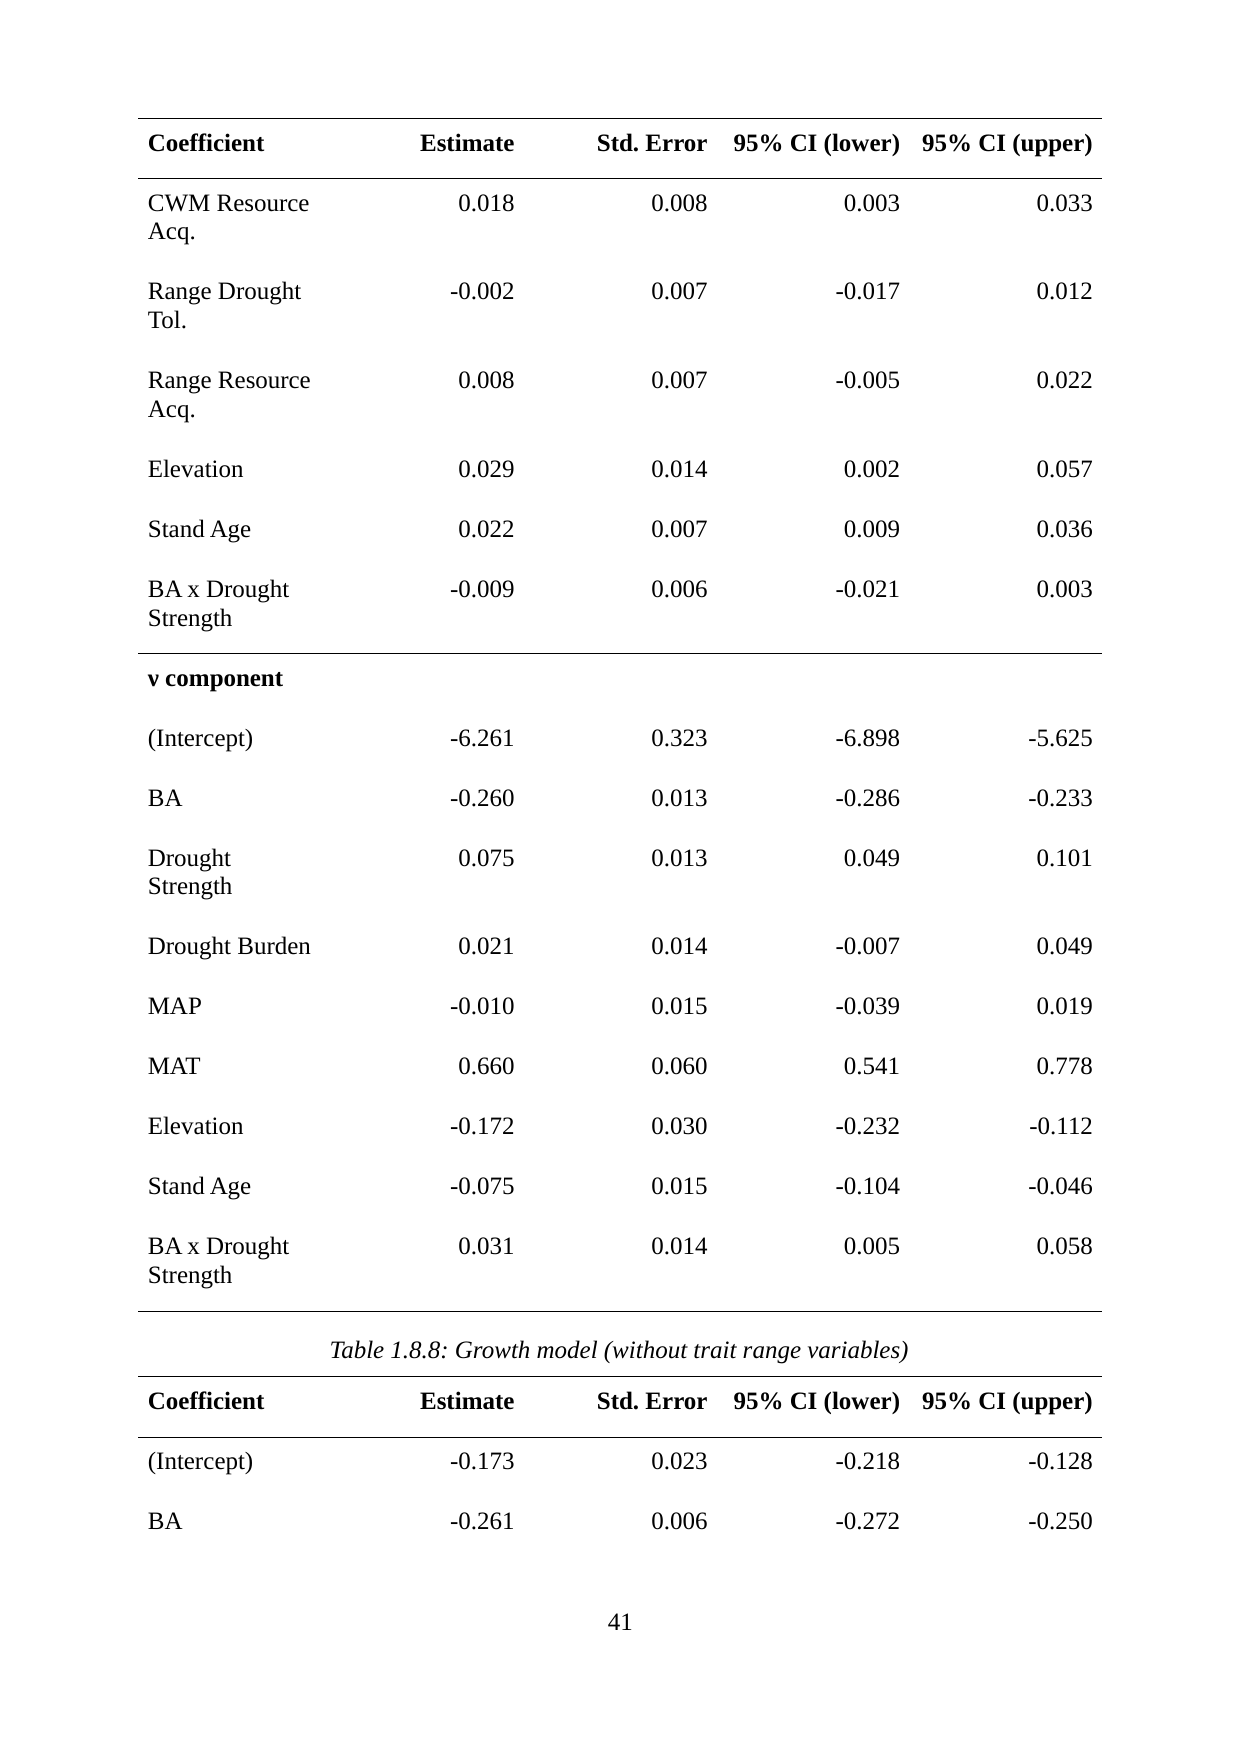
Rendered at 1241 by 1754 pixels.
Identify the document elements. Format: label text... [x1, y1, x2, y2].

table_header 95% CI (lower) [716, 119, 909, 178]
table_cell -0.005 [716, 356, 909, 444]
table_header 95% CI (lower) [716, 1377, 909, 1437]
table_cell -0.104 [716, 1162, 909, 1222]
table_cell Stand Age [138, 1162, 331, 1222]
table_cell CWM Resource Acq. [138, 179, 331, 267]
table_cell -0.232 [716, 1102, 909, 1162]
table_cell -0.007 [716, 922, 909, 982]
table_cell (Intercept) [138, 1438, 331, 1497]
table_header 95% CI (upper) [909, 1377, 1102, 1437]
table_cell -0.017 [716, 267, 909, 356]
table_cell 0.049 [716, 833, 909, 922]
table_cell -0.218 [716, 1438, 909, 1497]
table_cell MAT [138, 1042, 331, 1102]
table_cell -0.021 [716, 565, 909, 653]
table_cell -0.009 [331, 565, 524, 653]
table_cell -6.898 [716, 713, 909, 773]
table_cell BA [138, 1497, 331, 1557]
table_cell 0.029 [331, 445, 524, 504]
table_cell 0.660 [331, 1042, 524, 1102]
table_cell 0.003 [716, 179, 909, 267]
table_cell 0.015 [524, 982, 716, 1042]
table_cell 0.007 [524, 356, 716, 444]
table_cell Drought Burden [138, 922, 331, 982]
table_cell -6.261 [331, 713, 524, 773]
table_cell 0.005 [716, 1222, 909, 1311]
table_cell -0.286 [716, 773, 909, 833]
table_cell 0.023 [524, 1438, 716, 1497]
table_cell 0.014 [524, 445, 716, 504]
table_header Std. Error [524, 119, 716, 178]
table_cell -0.172 [331, 1102, 524, 1162]
table_cell [716, 654, 909, 713]
table_cell [909, 654, 1102, 713]
table_cell -0.250 [909, 1497, 1102, 1557]
table_cell 0.541 [716, 1042, 909, 1102]
table_cell BA [138, 773, 331, 833]
table_cell 0.002 [716, 445, 909, 504]
table_cell 0.022 [909, 356, 1102, 444]
table_cell ν component [138, 654, 331, 713]
table_cell 0.021 [331, 922, 524, 982]
table_cell 0.778 [909, 1042, 1102, 1102]
table_cell -0.046 [909, 1162, 1102, 1222]
table_cell -0.075 [331, 1162, 524, 1222]
table_cell Elevation [138, 445, 331, 504]
table_cell 0.019 [909, 982, 1102, 1042]
table_header 95% CI (upper) [909, 119, 1102, 178]
table_cell -0.261 [331, 1497, 524, 1557]
table_cell 0.057 [909, 445, 1102, 504]
table_cell -5.625 [909, 713, 1102, 773]
table_cell 0.058 [909, 1222, 1102, 1311]
table_cell -0.233 [909, 773, 1102, 833]
table_cell MAP [138, 982, 331, 1042]
table_cell 0.018 [331, 179, 524, 267]
table_cell -0.002 [331, 267, 524, 356]
table_cell 0.006 [524, 1497, 716, 1557]
table_cell 0.031 [331, 1222, 524, 1311]
table_cell 0.003 [909, 565, 1102, 653]
table_cell -0.010 [331, 982, 524, 1042]
table_cell 0.036 [909, 505, 1102, 564]
table_cell -0.128 [909, 1438, 1102, 1497]
table_cell BA x Drought Strength [138, 1222, 331, 1311]
table_cell 0.008 [524, 179, 716, 267]
table_cell 0.009 [716, 505, 909, 564]
table_cell 0.006 [524, 565, 716, 653]
table_cell Stand Age [138, 505, 331, 564]
table_cell (Intercept) [138, 713, 331, 773]
table_cell 0.030 [524, 1102, 716, 1162]
table_cell 0.008 [331, 356, 524, 444]
table_cell 0.022 [331, 505, 524, 564]
table_cell 0.013 [524, 773, 716, 833]
table_cell -0.112 [909, 1102, 1102, 1162]
table_cell 0.015 [524, 1162, 716, 1222]
table_cell [524, 654, 716, 713]
table_header Std. Error [524, 1377, 716, 1437]
table_cell 0.033 [909, 179, 1102, 267]
table_cell 0.014 [524, 922, 716, 982]
table_cell 0.101 [909, 833, 1102, 922]
table_cell 0.007 [524, 505, 716, 564]
table_cell [331, 654, 524, 713]
table_cell 0.014 [524, 1222, 716, 1311]
table_cell 0.323 [524, 713, 716, 773]
table_cell 0.060 [524, 1042, 716, 1102]
table_cell 0.012 [909, 267, 1102, 356]
table_cell -0.039 [716, 982, 909, 1042]
text Table 1.8.8: Growth model (without trait range variables) [118, 1335, 1122, 1364]
table_cell -0.173 [331, 1438, 524, 1497]
table_cell -0.260 [331, 773, 524, 833]
table_cell 0.075 [331, 833, 524, 922]
table_cell Range Resource Acq. [138, 356, 331, 444]
table_cell 0.007 [524, 267, 716, 356]
table_cell -0.272 [716, 1497, 909, 1557]
table_header Coefficient [138, 1377, 331, 1437]
table_cell BA x Drought Strength [138, 565, 331, 653]
table_cell 0.013 [524, 833, 716, 922]
table_cell Drought Strength [138, 833, 331, 922]
table_cell Range Drought Tol. [138, 267, 331, 356]
table_header Coefficient [138, 119, 331, 178]
table_cell Elevation [138, 1102, 331, 1162]
table_header Estimate [331, 119, 524, 178]
table_cell 0.049 [909, 922, 1102, 982]
table_header Estimate [331, 1377, 524, 1437]
